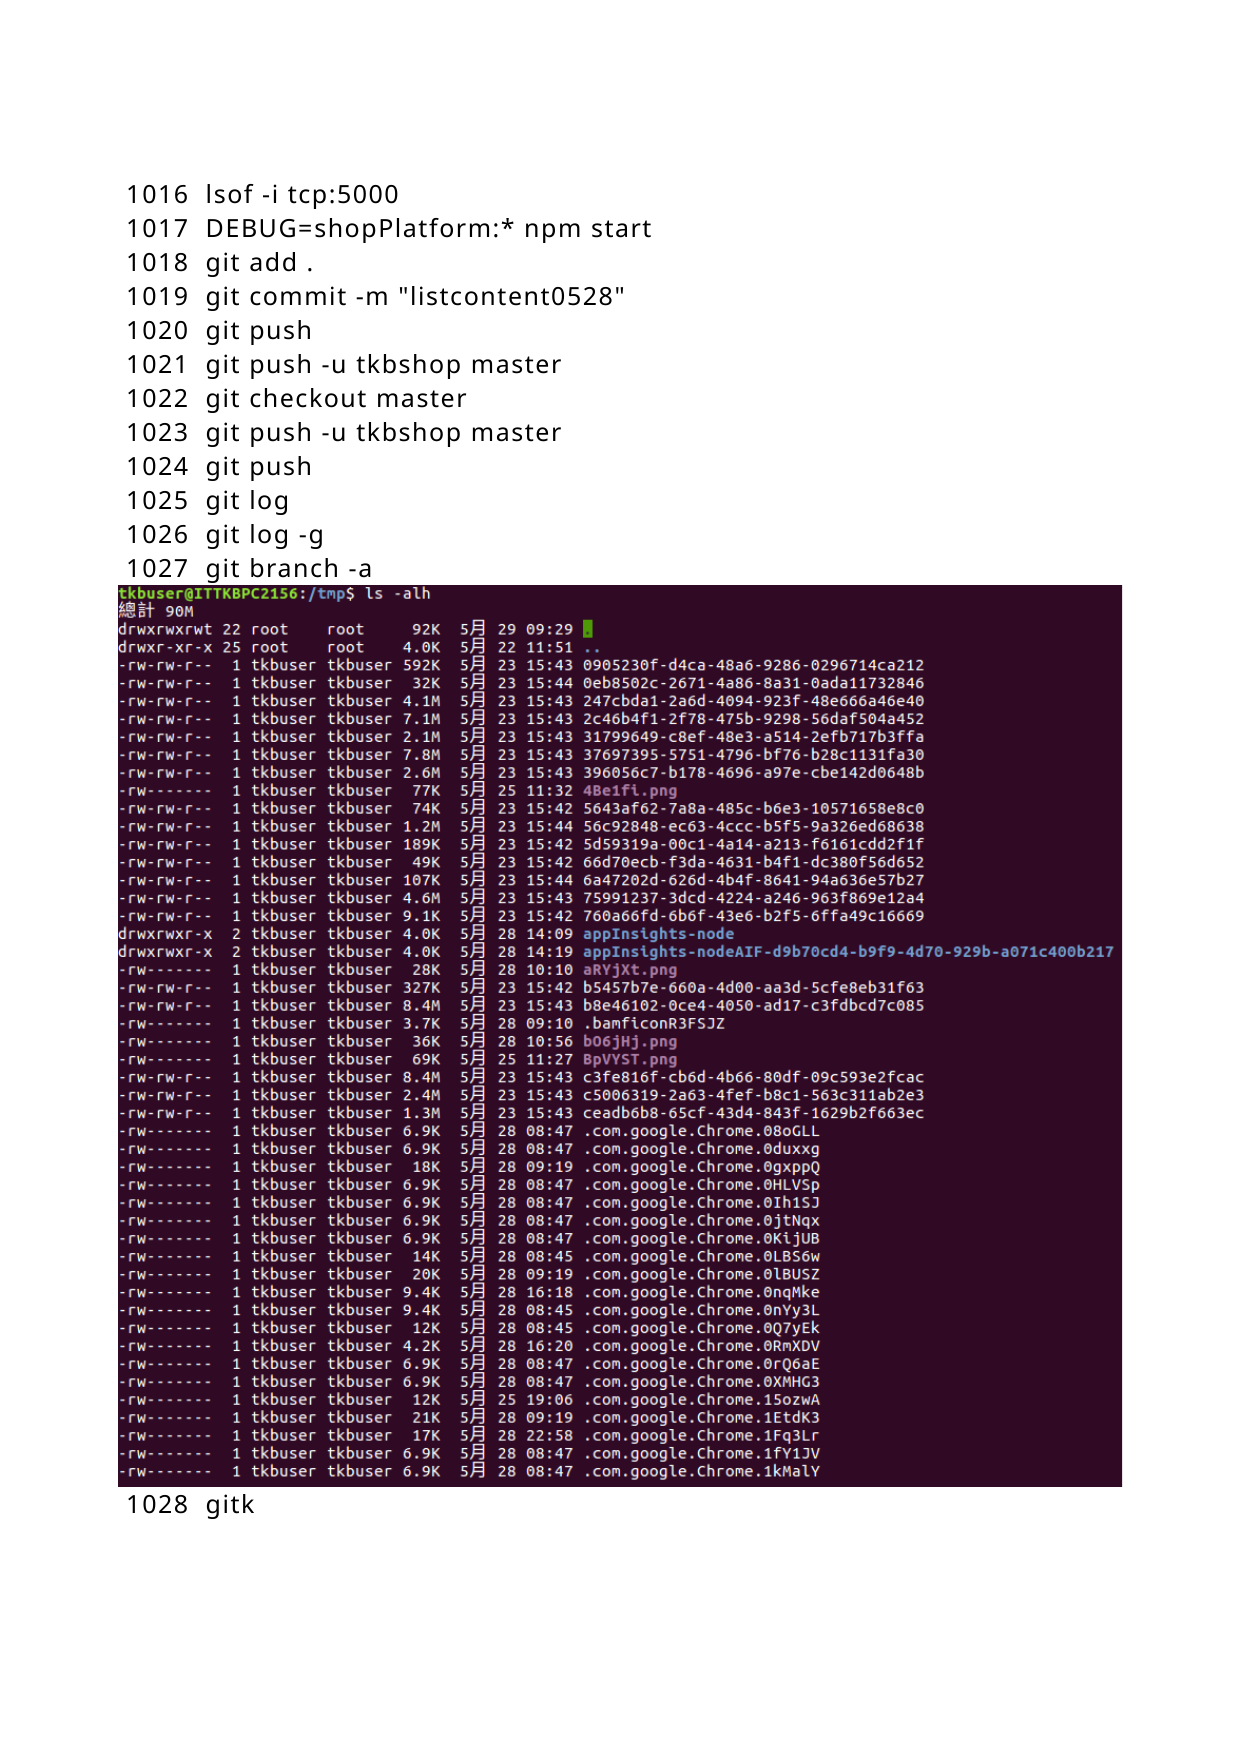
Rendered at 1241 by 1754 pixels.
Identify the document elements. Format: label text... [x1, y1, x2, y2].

text 1027 git branch -a [118, 551, 1122, 585]
text 1016 lsof -i tcp:5000 [118, 176, 1122, 210]
text 1024 git push [118, 449, 1122, 483]
text 1028 gitk [118, 1487, 1122, 1521]
text 1026 git log -g [118, 517, 1122, 551]
text 1017 DEBUG=shopPlatform:* npm start [118, 210, 1122, 244]
picture [118, 585, 1123, 1487]
text 1022 git checkout master [118, 381, 1122, 415]
text 1020 git push [118, 313, 1122, 347]
text 1023 git push -u tkbshop master [118, 415, 1122, 449]
text 1021 git push -u tkbshop master [118, 347, 1122, 381]
text 1019 git commit -m "listcontent0528" [118, 278, 1122, 313]
text 1018 git add . [118, 244, 1122, 278]
text 1025 git log [118, 483, 1122, 517]
